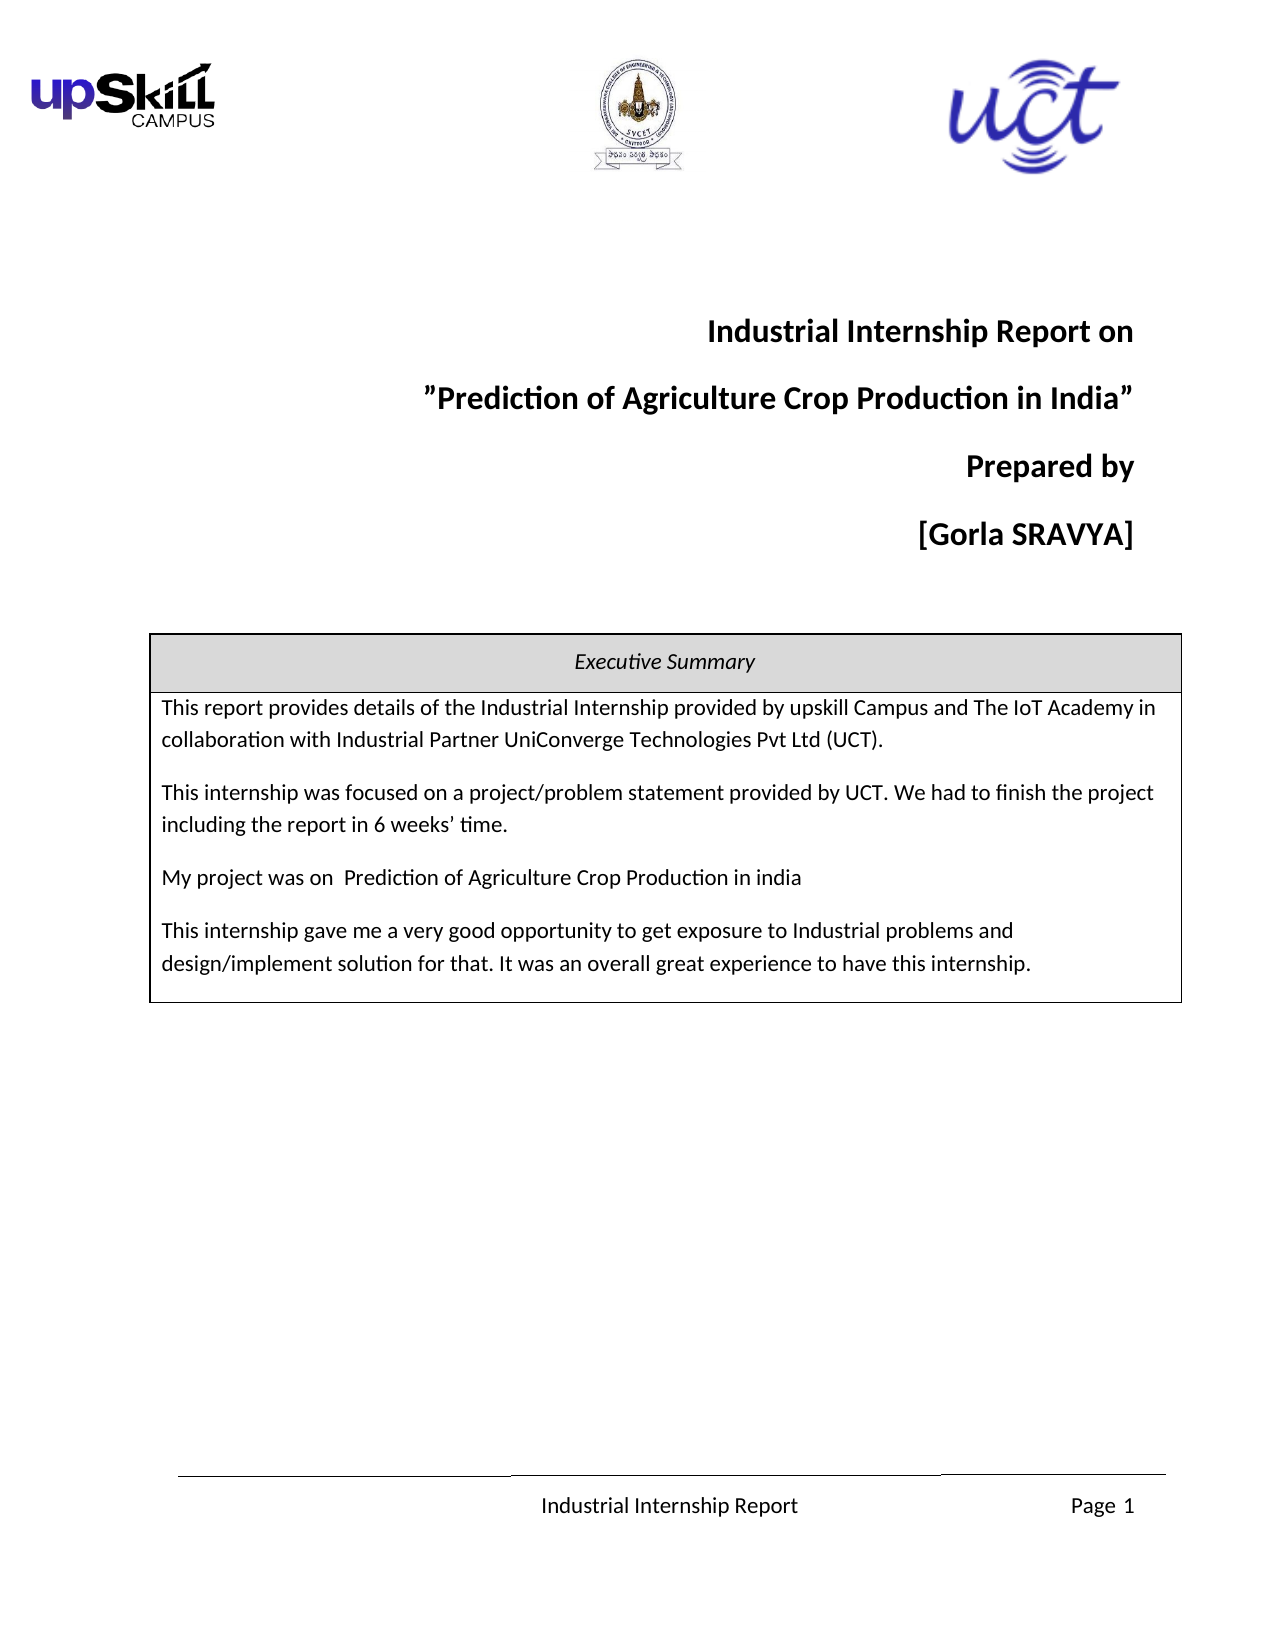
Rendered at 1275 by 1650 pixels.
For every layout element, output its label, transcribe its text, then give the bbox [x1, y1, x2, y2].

text Prepared by [150, 445, 1134, 486]
text Industrial Internship Report on [150, 310, 1134, 350]
text [Gorla SRAVYA] [150, 512, 1134, 553]
text ”Prediction of Agriculture Crop Production in India” [150, 377, 1134, 418]
table_cell This report provides details of the Industrial Internship provided by upskill Campus and The IoT Academy in collaboration with Industrial Partner UniConverge Technologies Pvt Ltd (UCT). This internship was focused on a project/problem statement provided by UCT. We had to finish the project including the report in 6 weeks’ time. My project was on Prediction of Agriculture Crop Production in india This internship gave me a very good opportunity to get exposure to Industrial problems and design/implement solution for that. It was an overall great experience to have this internship. [151, 693, 1181, 1001]
table_header Executive Summary [151, 635, 1181, 692]
